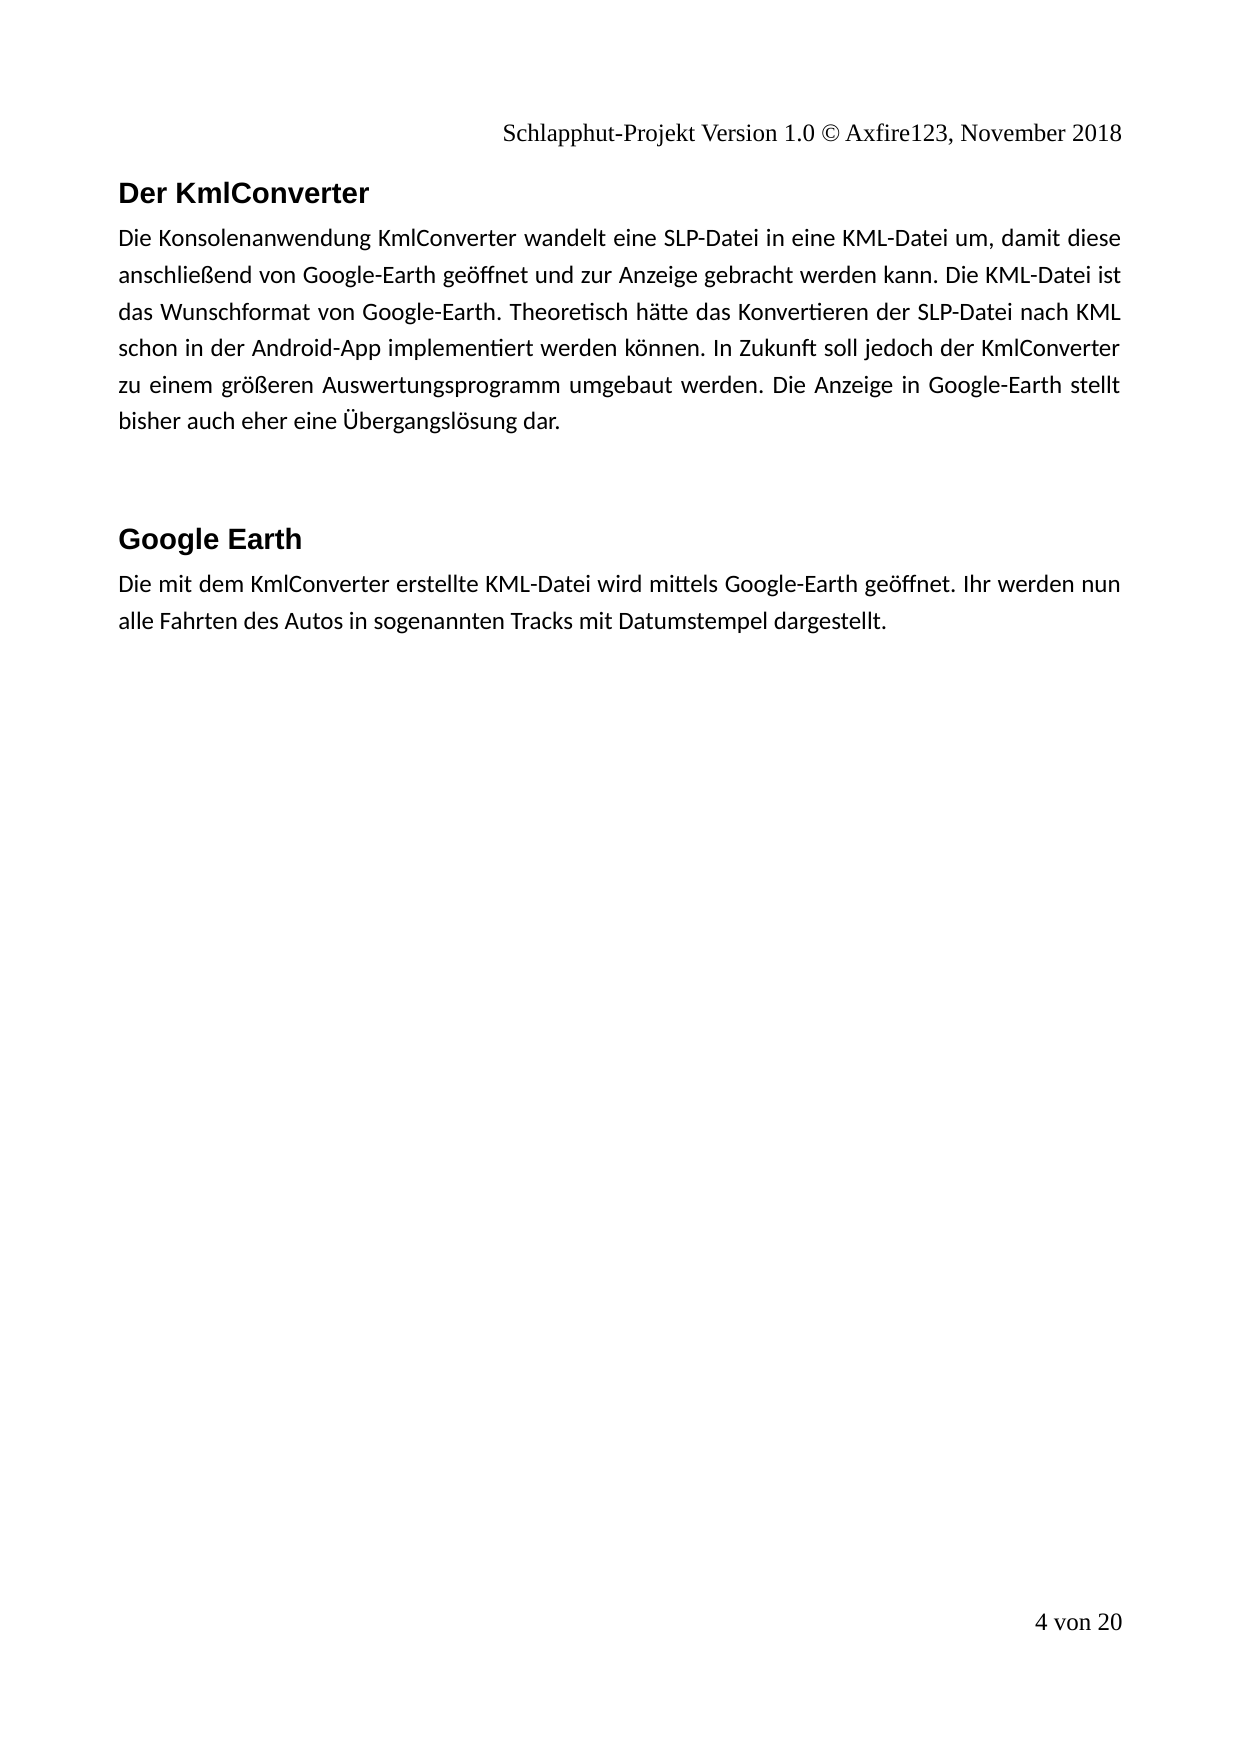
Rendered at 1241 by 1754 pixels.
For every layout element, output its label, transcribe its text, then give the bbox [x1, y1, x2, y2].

text Die mit dem KmlConverter erstellte KML-Datei wird mittels Google-Earth geöffnet. Ihr werden nun alle Fahrten des Autos in sogenannten Tracks mit Datumstempel dargestellt. [118, 568, 1122, 636]
subtitle Der KmlConverter [118, 176, 1122, 210]
text Die Konsolenanwendung KmlConverter wandelt eine SLP-Datei in eine KML-Datei um, damit diese anschließend von Google-Earth geöffnet und zur Anzeige gebracht werden kann. Die KML-Datei ist das Wunschformat von Google-Earth. Theoretisch hätte das Konvertieren der SLP-Datei nach KML schon in der Android-App implementiert werden können. In Zukunft soll jedoch der KmlConverter zu einem größeren Auswertungsprogramm umgebaut werden. Die Anzeige in Google-Earth stellt bisher auch eher eine Übergangslösung dar. [118, 223, 1122, 436]
subtitle Google Earth [118, 522, 1122, 556]
